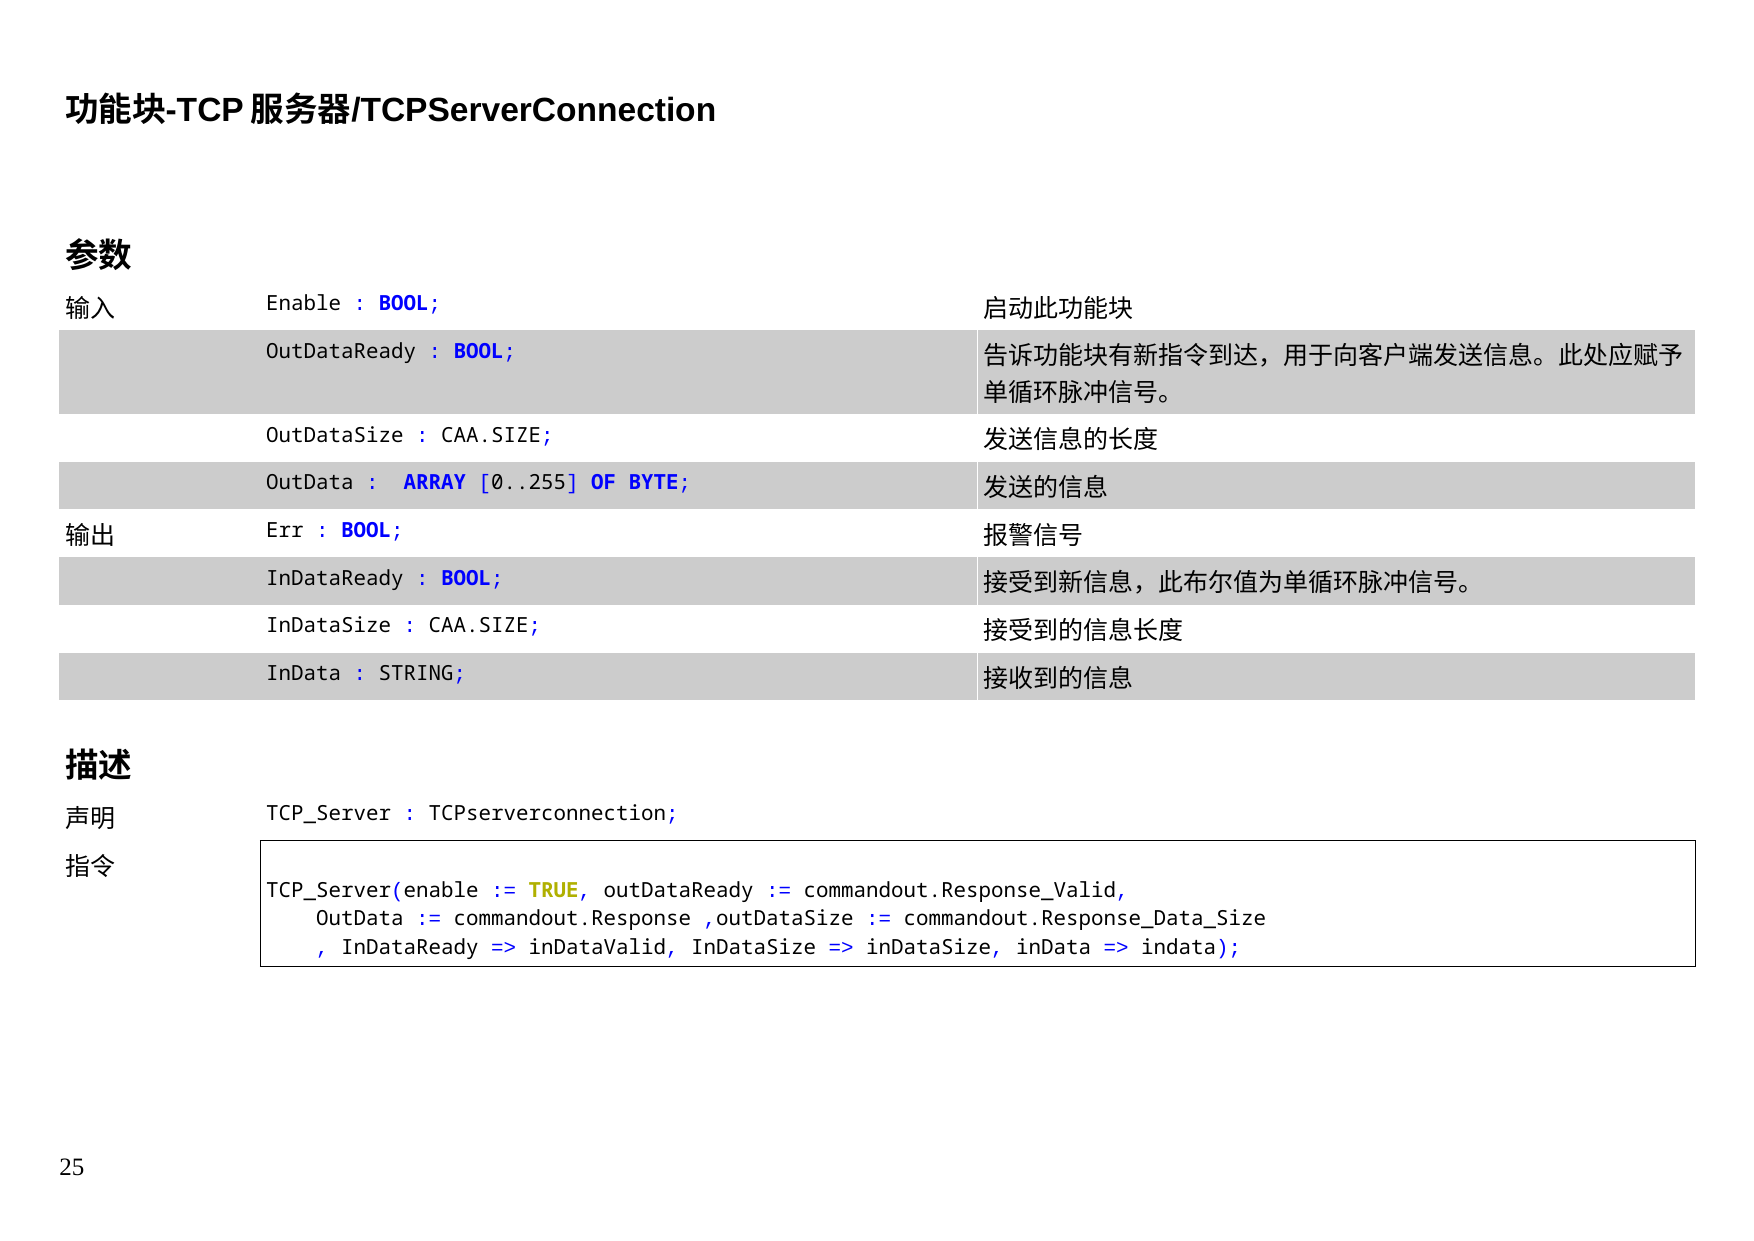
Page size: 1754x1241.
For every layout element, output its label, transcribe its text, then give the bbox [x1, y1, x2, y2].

table_cell OutData : ARRAY [0..255] OF BYTE; [260, 462, 977, 509]
table_cell [59, 605, 260, 652]
table_cell TCP_Server : TCPserverconnection; [260, 793, 1695, 840]
table_cell 描述 [59, 700, 1695, 793]
table_cell 告诉功能块有新指令到达，用于向客户端发送信息。此处应赋予单循环脉冲信号。 [978, 330, 1695, 414]
table_cell InDataSize : CAA.SIZE; [260, 605, 977, 652]
table_cell 指令 [59, 840, 260, 966]
table_cell Enable : BOOL; [260, 282, 977, 330]
table_cell [59, 330, 260, 414]
table_cell TCP_Server(enable := TRUE, outDataReady := commandout.Response_Valid, OutData := commandout.Response ,outDataSize := commandout.Response_Data_Size , InDataReady => inDataValid, InDataSize => inDataSize, inData => indata); [261, 841, 1695, 966]
table_cell 发送的信息 [978, 462, 1695, 509]
table_cell 输出 [59, 509, 260, 557]
table_cell Err : BOOL; [260, 509, 977, 557]
table_cell 发送信息的长度 [978, 414, 1695, 462]
table_cell [59, 150, 1695, 190]
table_cell [59, 414, 260, 462]
table_cell 启动此功能块 [978, 282, 1695, 330]
table_cell InDataReady : BOOL; [260, 557, 977, 605]
table_cell 报警信号 [978, 509, 1695, 557]
table_cell OutDataSize : CAA.SIZE; [260, 414, 977, 462]
table_cell InData : STRING; [260, 653, 977, 700]
table_header 功能块-TCP服务器/TCPServerConnection [59, 59, 1695, 149]
table_cell [59, 462, 260, 509]
table_cell 接受到新信息，此布尔值为单循环脉冲信号。 [978, 557, 1695, 605]
table_cell 声明 [59, 793, 260, 840]
table_cell 接受到的信息长度 [978, 605, 1695, 652]
table_cell 参数 [59, 190, 1695, 282]
table_cell 输入 [59, 282, 260, 330]
table_cell OutDataReady : BOOL; [260, 330, 977, 414]
table_cell [59, 557, 260, 605]
table_cell [59, 653, 260, 700]
table_cell 接收到的信息 [978, 653, 1695, 700]
